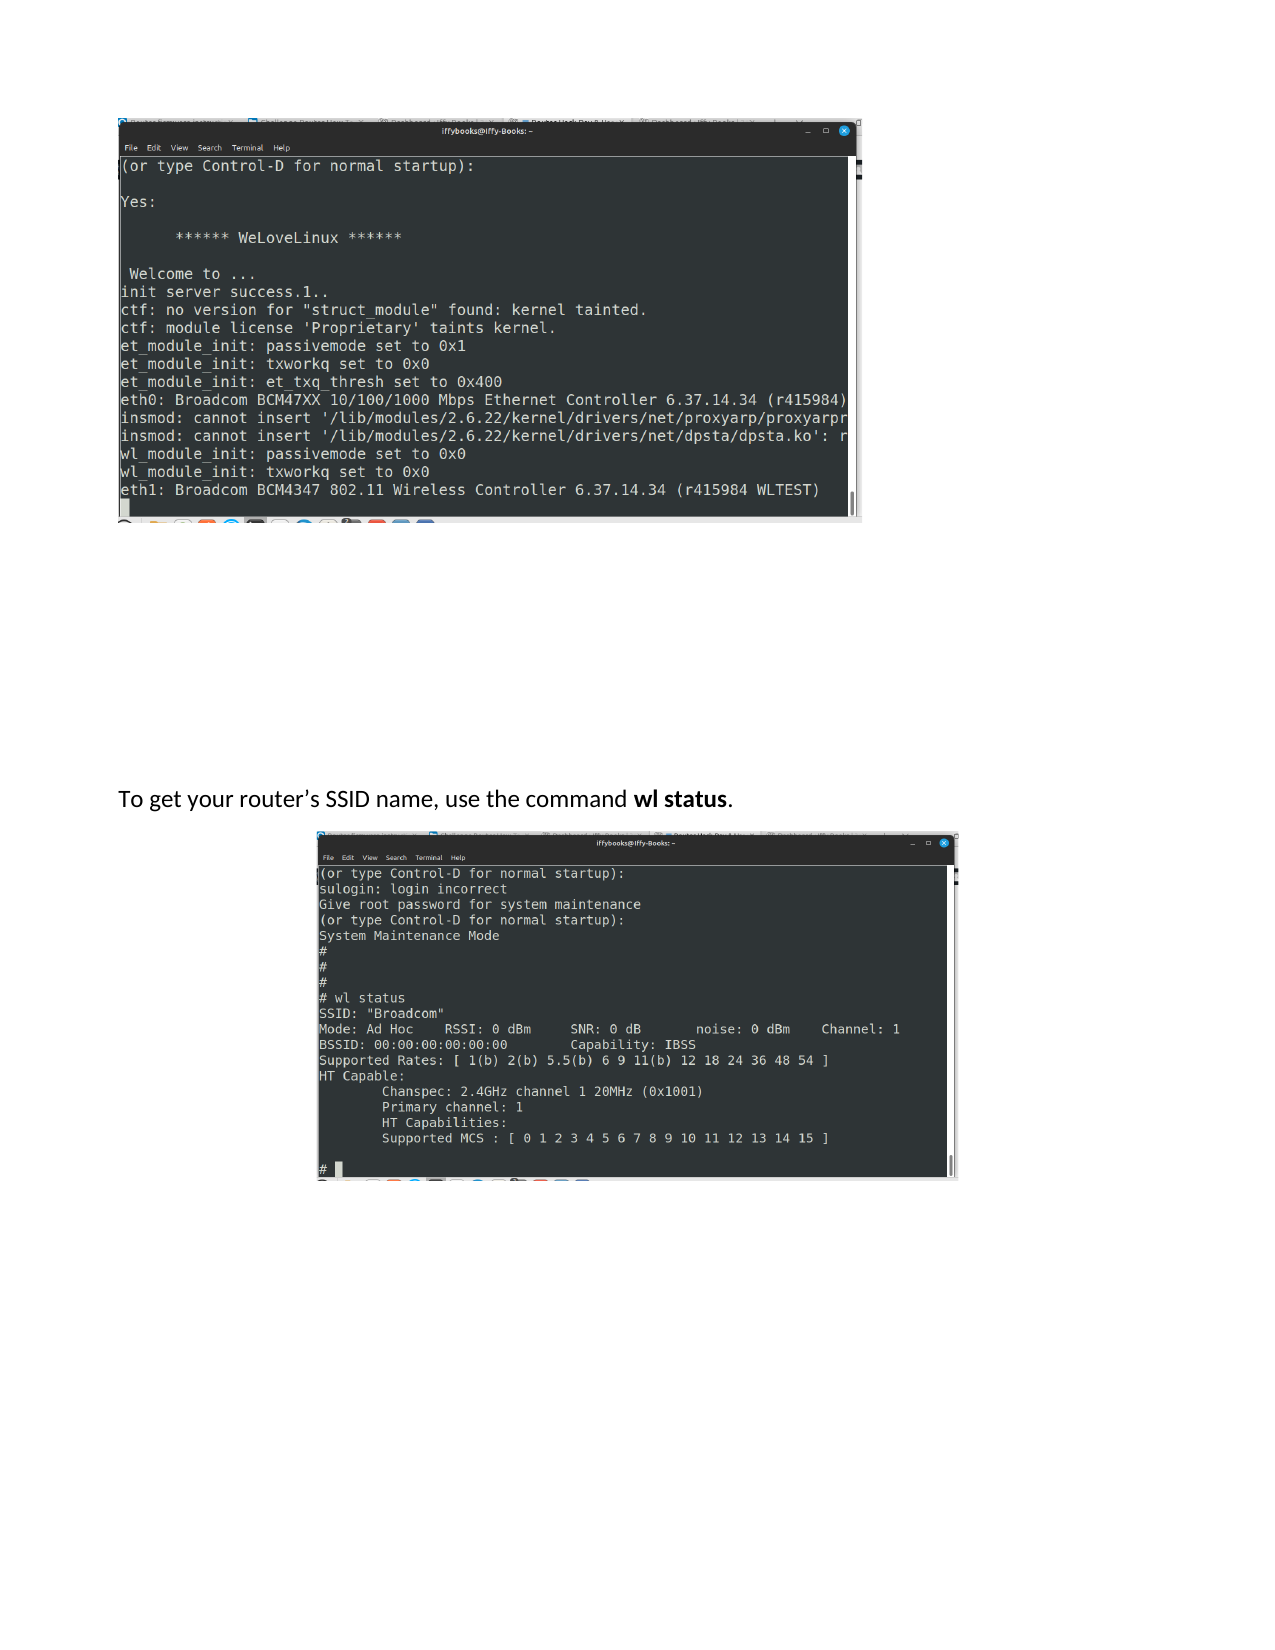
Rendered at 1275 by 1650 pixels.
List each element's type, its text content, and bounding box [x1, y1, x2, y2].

text To get your router’s SSID name, use the command wl status. [118, 783, 1157, 814]
picture [316, 831, 959, 1181]
picture [118, 118, 863, 523]
